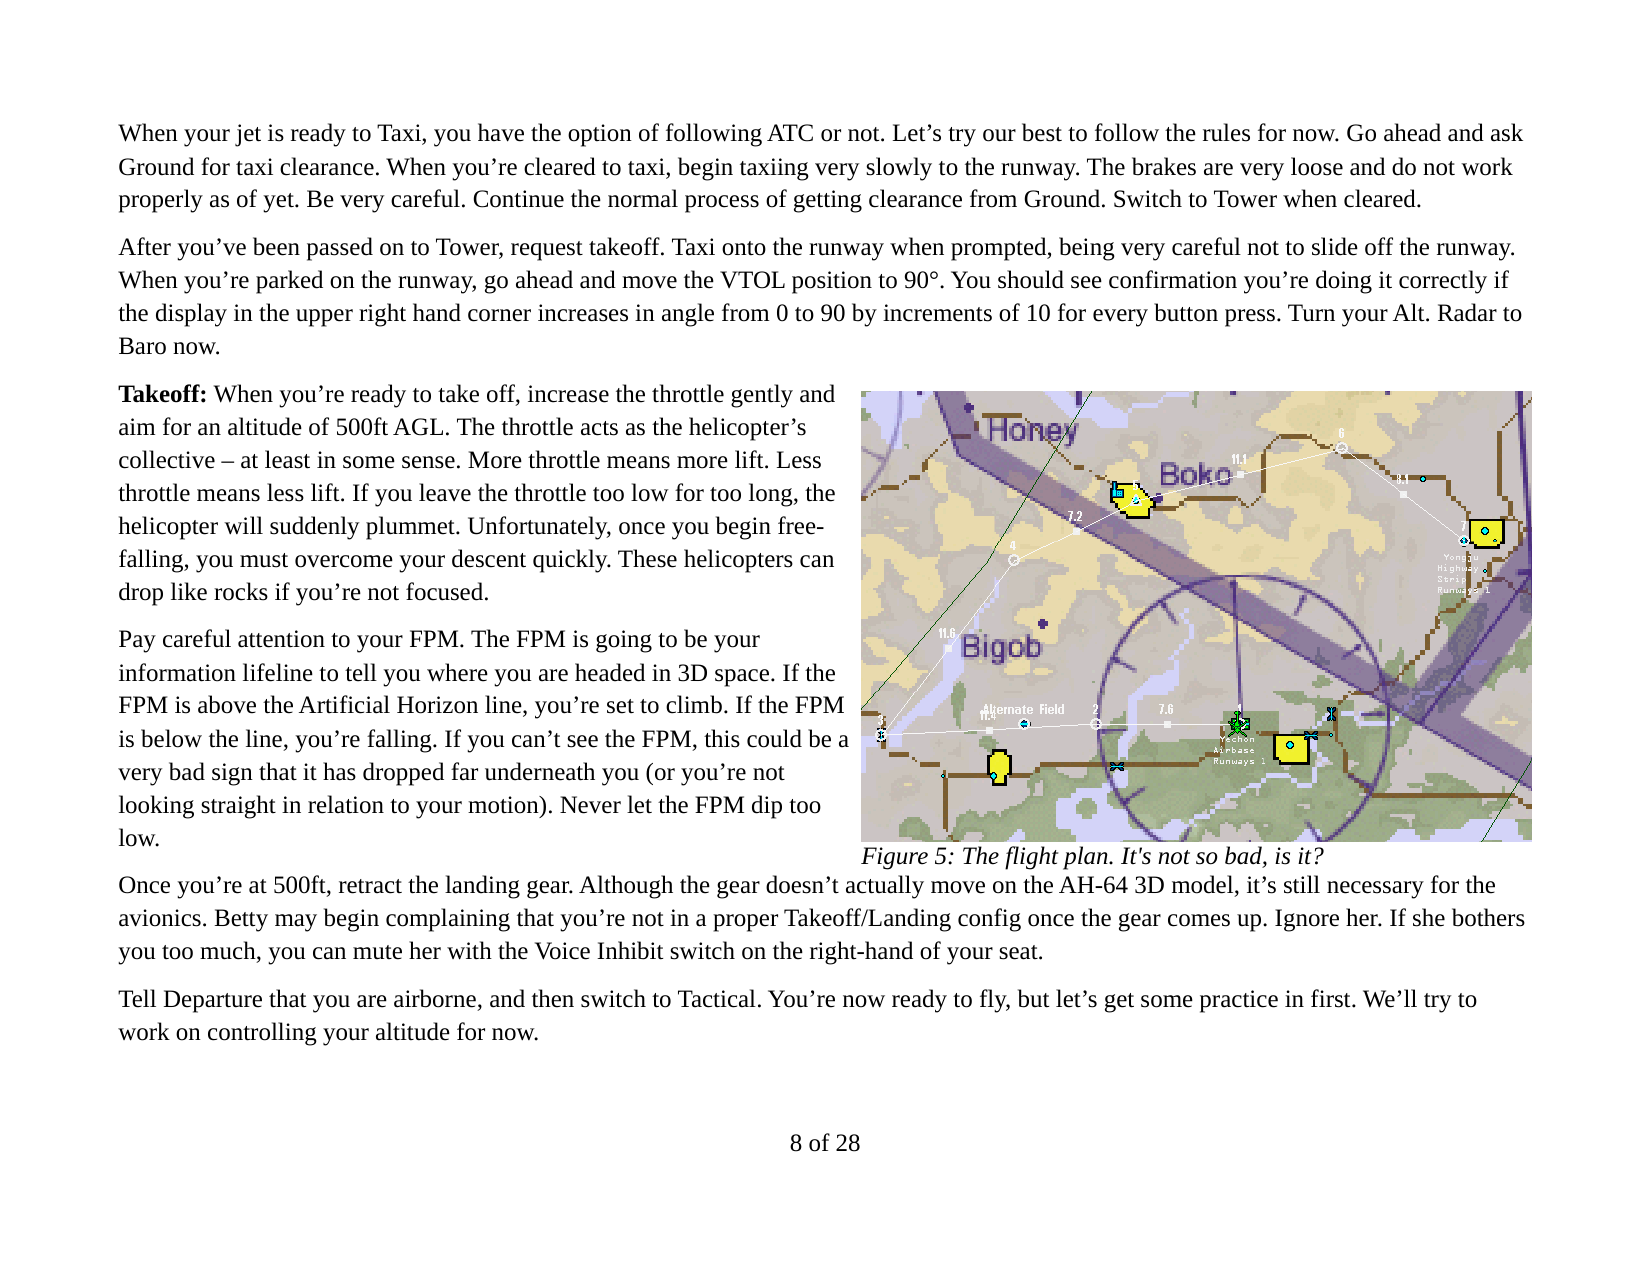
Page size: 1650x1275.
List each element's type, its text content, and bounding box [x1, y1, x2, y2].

text Tell Departure that you are airborne, and then switch to Tactical. You’re now ready to fly, but let’s get some practice in first. We’ll try to work on controlling your altitude for now. [118, 984, 1532, 1046]
picture [861, 391, 1532, 842]
text Once you’re at 500ft, retract the landing gear. Although the gear doesn’t actually move on the AH-64 3D model, it’s still necessary for the avionics. Betty may begin complaining that you’re not in a proper Takeoff/Landing config once the gear comes up. Ignore her. If she bothers you too much, you can mute her with the Voice Inhibit switch on the right-hand of your seat. [118, 870, 1532, 965]
text Figure 5: The flight plan. It's not so bad, is it? [861, 842, 1532, 870]
text When your jet is ready to Taxi, you have the option of following ATC or not. Let’s try our best to follow the rules for now. Go ahead and ask Ground for taxi clearance. When you’re cleared to taxi, begin taxiing very slowly to the runway. The brakes are very loose and do not work properly as of yet. Be very careful. Continue the normal process of getting clearance from Ground. Switch to Tower when cleared. [118, 118, 1532, 213]
text Pay careful attention to your FPM. The FPM is going to be your information lifeline to tell you where you are headed in 3D space. If the FPM is above the Artificial Horizon line, you’re set to climb. If the FPM is below the line, you’re falling. If you can’t see the FPM, this could be a very bad sign that it has dropped far underneath you (or you’re not looking straight in relation to your motion). Never let the FPM dip too low. [118, 624, 861, 851]
text After you’ve been passed on to Tower, request takeoff. Taxi onto the runway when prompted, being very careful not to slide off the runway. When you’re parked on the runway, go ahead and move the VTOL position to 90°. You should see confirmation you’re doing it correctly if the display in the upper right hand corner increases in angle from 0 to 90 by increments of 10 for every button press. Turn your Alt. Radar to Baro now. [118, 232, 1532, 360]
text Takeoff: When you’re ready to take off, increase the throttle gently and aim for an altitude of 500ft AGL. The throttle acts as the helicopter’s collective – at least in some sense. More throttle means more lift. Less throttle means less lift. If you leave the throttle too low for too long, the helicopter will suddenly plummet. Unfortunately, once you begin free-falling, you must overcome your descent quickly. These helicopters can drop like rocks if you’re not focused. [118, 379, 1532, 606]
